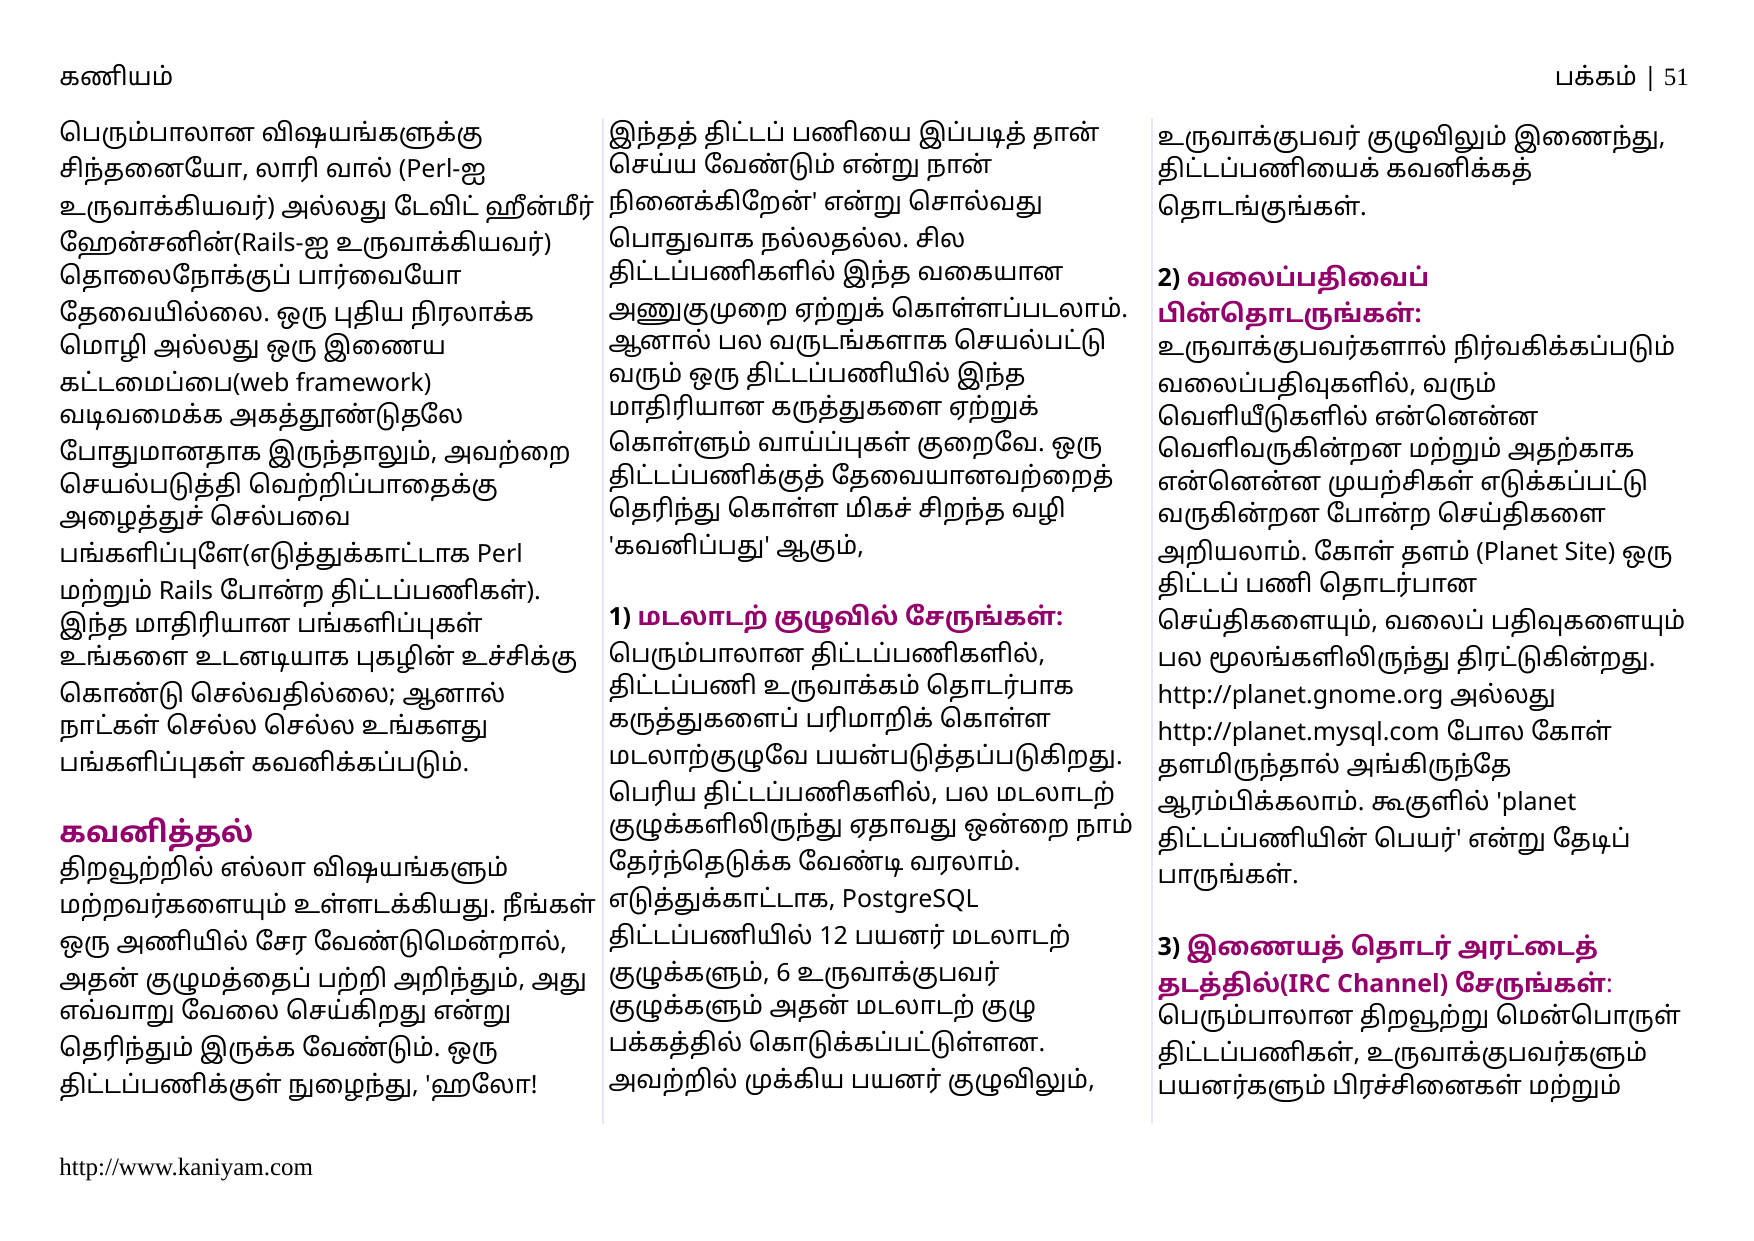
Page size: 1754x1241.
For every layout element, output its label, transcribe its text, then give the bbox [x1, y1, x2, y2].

text 2) வலைப்பதிவைப் பின்தொடருங்கள்: உருவாக்குபவர்களால் நிர்வகிக்கப்படும் வலைப்பதிவுகளில், வரும் வெளியீடுகளில் என்னென்ன வெளிவருகின்றன மற்றும் அதற்காக என்னென்ன முயற்சிகள் எடுக்கப்பட்டு வருகின்றன போன்ற செய்திகளை அறியலாம். கோள் தளம் (Planet Site) ஒரு திட்டப் பணி தொடர்பான செய்திகளையும், வலைப் பதிவுகளையும் பல மூலங்களிலிருந்து திரட்டுகின்றது. http://planet.gnome.org அல்லது http://planet.mysql.com போல கோள் தளமிருந்தால் அங்கிருந்தே ஆரம்பிக்கலாம். கூகுளில் 'planet திட்டப்பணியின் பெயர்' என்று தேடிப் பாருங்கள். [1157, 259, 1695, 894]
text 1) மடலாடற் குழுவில் சேருங்கள்: பெரும்பாலான திட்டப்பணிகளில், திட்டப்பணி உருவாக்கம் தொடர்பாக கருத்துகளைப் பரிமாறிக் கொள்ள மடலாற்குழுவே பயன்படுத்தப்படுகிறது. பெரிய திட்டப்பணிகளில், பல மடலாடற் குழுக்களிலிருந்து ஏதாவது ஒன்றை நாம் தேர்ந்தெடுக்க வேண்டி வரலாம். எடுத்துக்காட்டாக, PostgreSQL திட்டப்பணியில் 12 பயனர் மடலாடற் குழுக்களும், 6 உருவாக்குபவர் குழுக்களும் அதன் மடலாடற் குழு பக்கத்தில் கொடுக்கப்பட்டுள்ளன. அவற்றில் முக்கிய பயனர் குழுவிலும், [608, 598, 1146, 1098]
text கவனித்தல் [59, 816, 597, 854]
text திறவூற்றில் எல்லா விஷயங்களும் மற்றவர்களையும் உள்ளடக்கியது. நீங்கள் ஒரு அணியில் சேர வேண்டுமென்றால், அதன் குழுமத்தைப் பற்றி அறிந்தும், அது எவ்வாறு வேலை செய்கிறது என்று தெரிந்தும் இருக்க வேண்டும். ஒரு திட்டப்பணிக்குள் நுழைந்து, 'ஹலோ! [59, 854, 597, 1104]
text இந்தத் திட்டப் பணியை இப்படித் தான் செய்ய வேண்டும் என்று நான் நினைக்கிறேன்' என்று சொல்வது பொதுவாக நல்லதல்ல. சில திட்டப்பணிகளில் இந்த வகையான அணுகுமுறை ஏற்றுக் கொள்ளப்படலாம். ஆனால் பல வருடங்களாக செயல்பட்டு வரும் ஒரு திட்டப்பணியில் இந்த மாதிரியான கருத்துகளை ஏற்றுக் கொள்ளும் வாய்ப்புகள் குறைவே. ஒரு திட்டப்பணிக்குத் தேவையானவற்றைத் தெரிந்து கொள்ள மிகச் சிறந்த வழி 'கவனிப்பது' ஆகும், [608, 118, 1146, 564]
text உருவாக்குபவர் குழுவிலும் இணைந்து, திட்டப்பணியைக் கவனிக்கத் தொடங்குங்கள். [1157, 118, 1695, 225]
text பெரும்பாலான விஷயங்களுக்கு சிந்தனையோ, லாரி வால் (Perl-ஐ உருவாக்கியவர்) அல்லது டேவிட் ஹீன்மீர் ஹேன்சனின்(Rails-ஐ உருவாக்கியவர்) தொலைநோக்குப் பார்வையோ தேவையில்லை. ஒரு புதிய நிரலாக்க மொழி அல்லது ஒரு இணைய கட்டமைப்பை(web framework) வடிவமைக்க அகத்தூண்டுதலே போதுமானதாக இருந்தாலும், அவற்றை செயல்படுத்தி வெற்றிப்பாதைக்கு அழைத்துச் செல்பவை பங்களிப்புளே(எடுத்துக்காட்டாக Perl மற்றும் Rails போன்ற திட்டப்பணிகள்). இந்த மாதிரியான பங்களிப்புகள் உங்களை உடனடியாக புகழின் உச்சிக்கு கொண்டு செல்வதில்லை; ஆனால் நாட்கள் செல்ல செல்ல உங்களது பங்களிப்புகள் கவனிக்கப்படும். [59, 118, 597, 782]
text 3) இணையத் தொடர் அரட்டைத் தடத்தில்(IRC Channel) சேருங்கள்: பெரும்பாலான திறவூற்று மென்பொருள் திட்டப்பணிகள், உருவாக்குபவர்களும் பயனர்களும் பிரச்சினைகள் மற்றும் [1157, 928, 1695, 1104]
